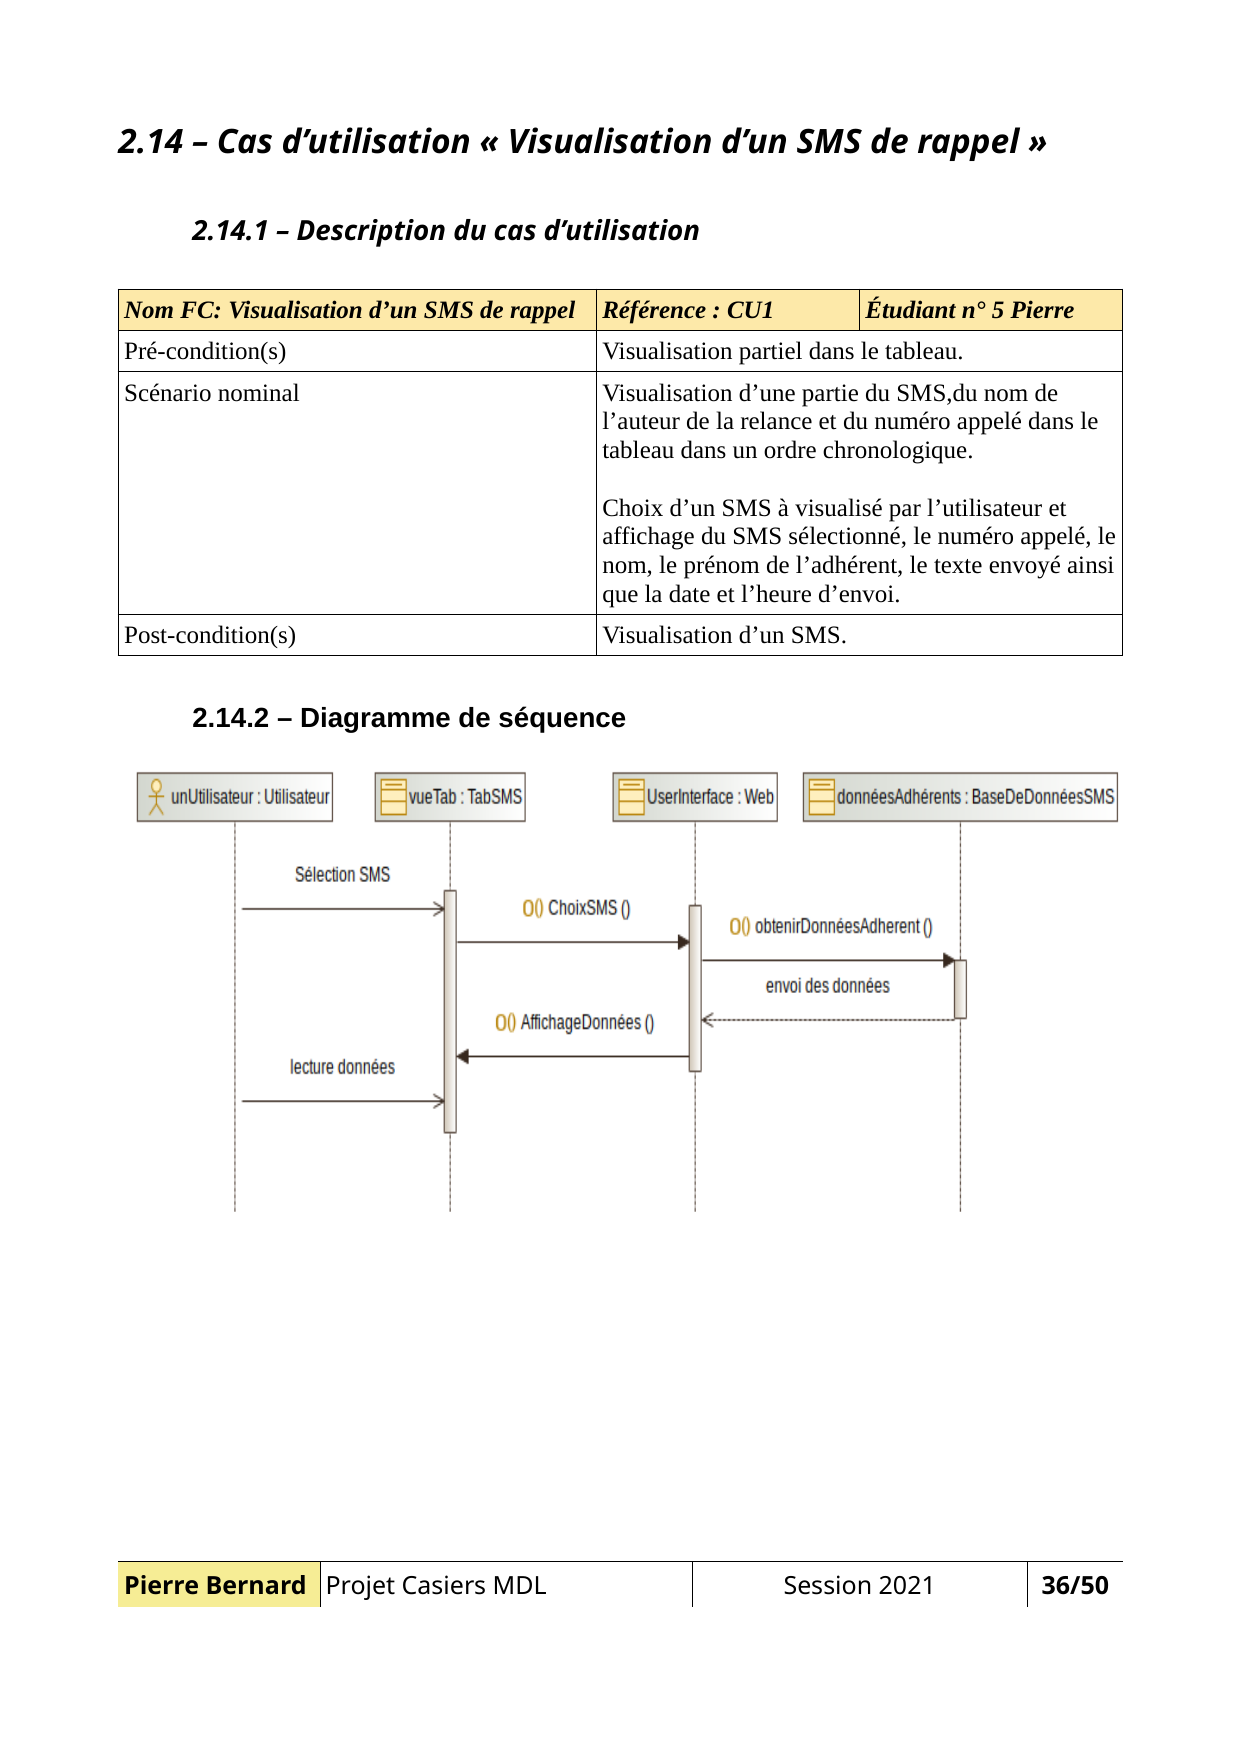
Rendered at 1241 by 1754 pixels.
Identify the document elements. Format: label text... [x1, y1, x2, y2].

subtitle 2.14.1 – Description du cas d’utilisation [118, 210, 1122, 248]
table_cell Scénario nominal [119, 372, 596, 613]
subtitle 2.14 – Cas d’utilisation « Visualisation d’un SMS de rappel » [118, 118, 1122, 164]
picture [126, 756, 1130, 1212]
subtitle 2.14.2 – Diagramme de séquence [118, 701, 1122, 733]
table_cell Pré-condition(s) [119, 331, 596, 371]
table_cell Visualisation partiel dans le tableau. [597, 331, 1122, 371]
table_header Étudiant n° 5 Pierre [860, 290, 1122, 330]
table_cell Visualisation d’un SMS. [597, 615, 1122, 655]
table_header Nom FC: Visualisation d’un SMS de rappel [119, 290, 596, 330]
table_cell Visualisation d’une partie du SMS,du nom de l’auteur de la relance et du numéro appelé dans le tableau dans un ordre chronologique. Choix d’un SMS à visualisé par l’utilisateur et affichage du SMS sélectionné, le numéro appelé, le nom, le prénom de l’adhérent, le texte envoyé ainsi que la date et l’heure d’envoi. [597, 372, 1122, 613]
table_header Référence : CU1 [597, 290, 859, 330]
table_cell Post-condition(s) [119, 615, 596, 655]
